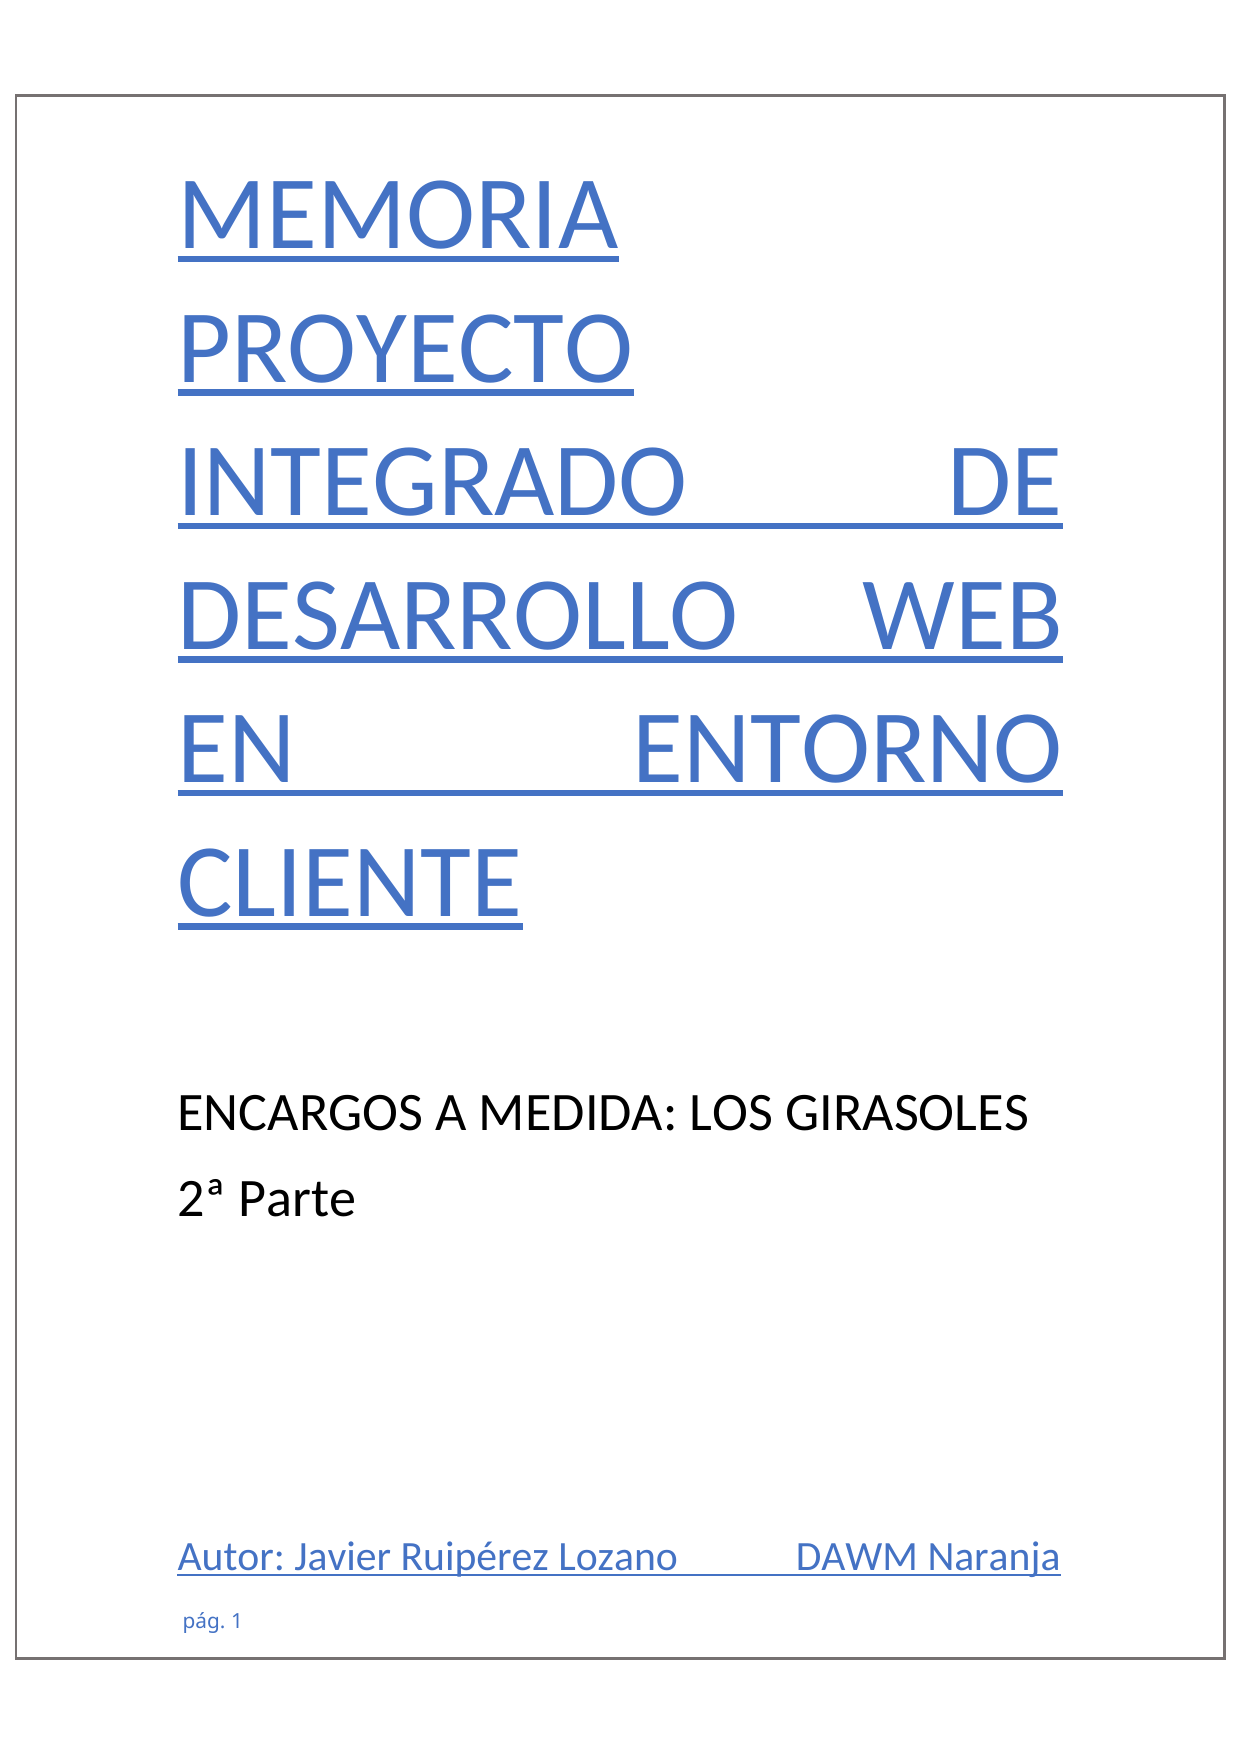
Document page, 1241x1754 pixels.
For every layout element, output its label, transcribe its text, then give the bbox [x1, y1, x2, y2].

text ENCARGOS A MEDIDA: LOS GIRASOLES [177, 1078, 1063, 1144]
text EN ENTORNO [177, 657, 1063, 790]
text DESARROLLO WEB [177, 524, 1063, 656]
text Autor: Javier Ruipérez Lozano DAWM Naranja [177, 1530, 1063, 1581]
text 2ª Parte [177, 1164, 1063, 1230]
text CLIENTE [177, 791, 1063, 942]
text MEMORIA PROYECTO INTEGRADO DE [177, 148, 1063, 523]
